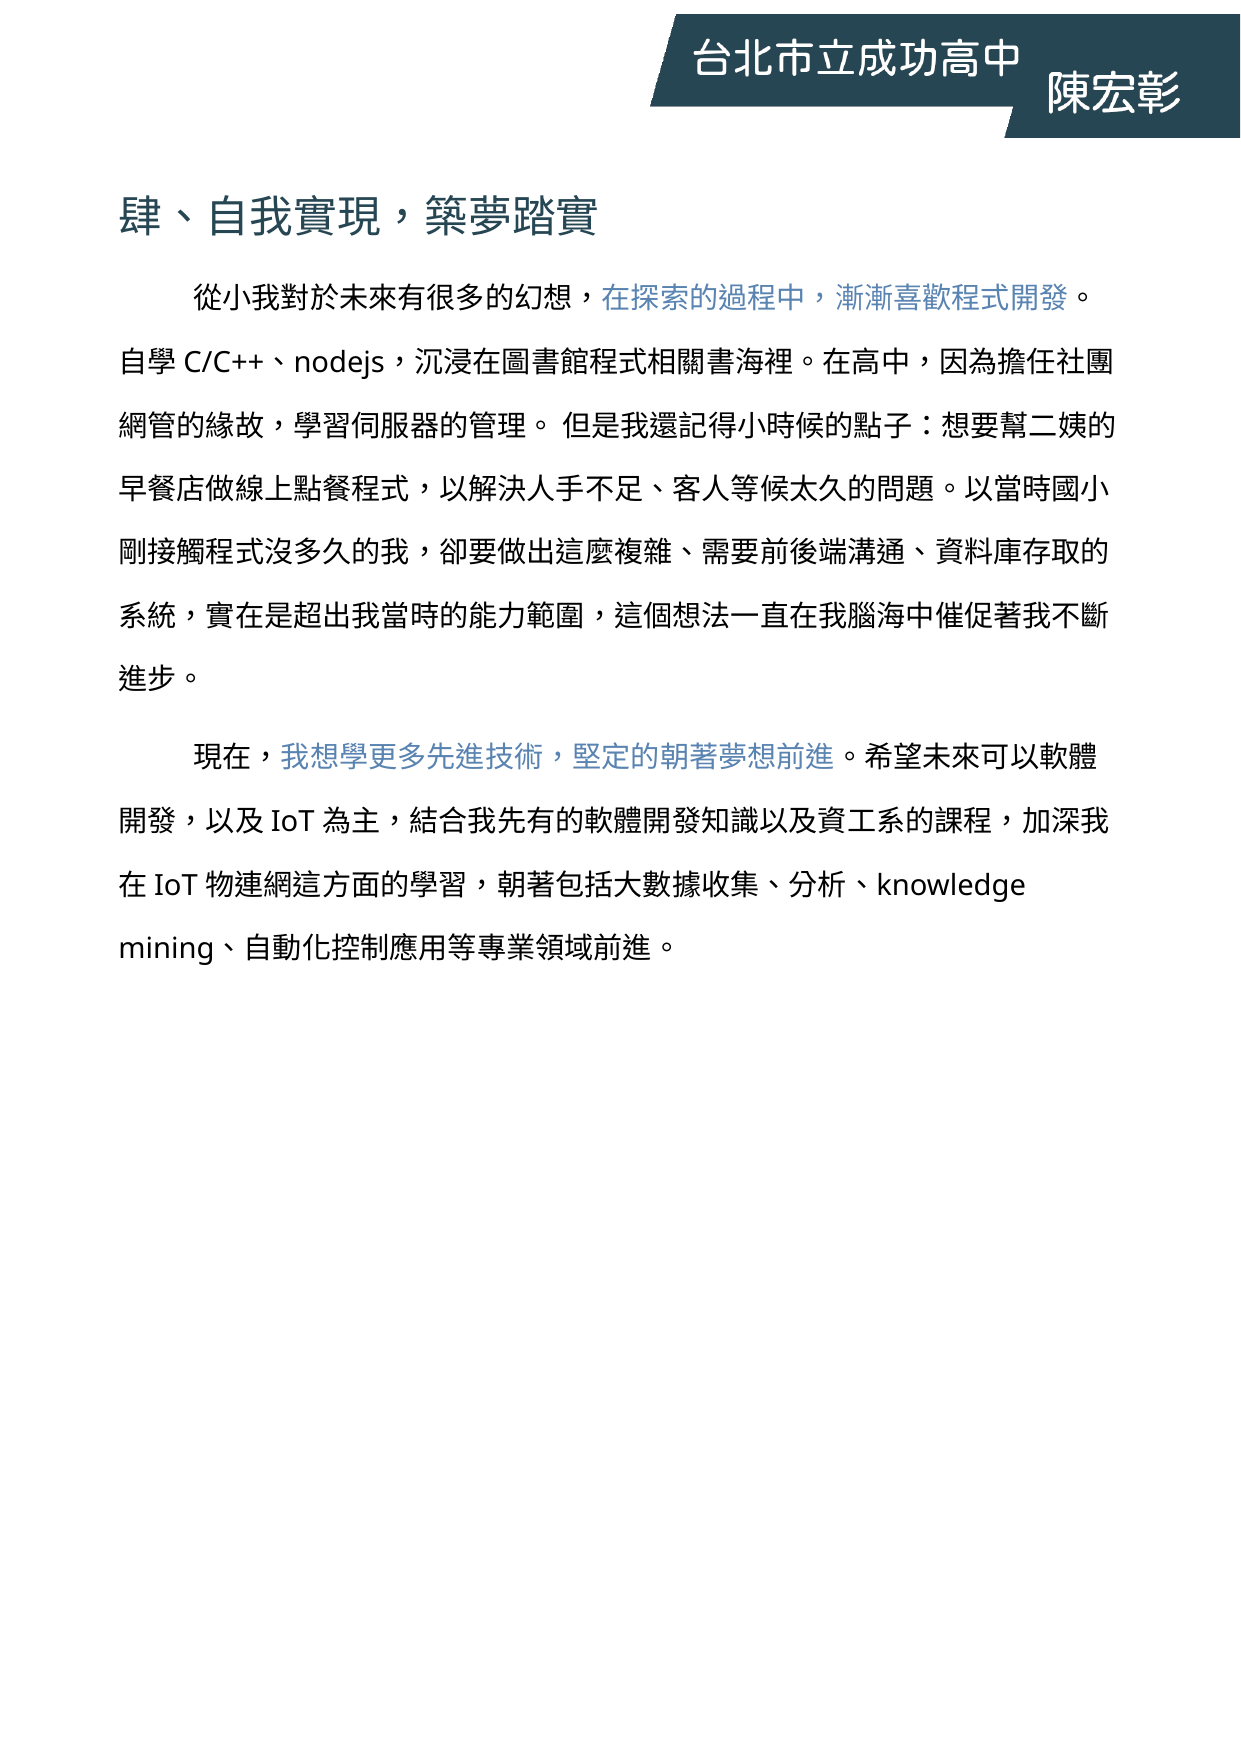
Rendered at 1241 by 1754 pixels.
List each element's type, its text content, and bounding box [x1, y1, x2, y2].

text 從小我對於未來有很多的幻想，在探索的過程中，漸漸喜歡程式開發。自學 C/C++、nodejs，沉浸在圖書館程式相關書海裡。在高中，因為擔任社團網管的緣故，學習伺服器的管理。 但是我還記得小時候的點子：想要幫二姨的早餐店做線上點餐程式，以解決人手不足、客人等候太久的問題。以當時國小剛接觸程式沒多久的我，卻要做出這麼複雜、需要前後端溝通、資料庫存取的系統，實在是超出我當時的能力範圍，這個想法一直在我腦海中催促著我不斷進步。 [118, 275, 1122, 698]
picture [0, 0, 1241, 152]
subtitle 肆、自我實現，築夢踏實 [118, 182, 1122, 245]
text 現在，我想學更多先進技術，堅定的朝著夢想前進。希望未來可以軟體開發，以及 IoT 為主，結合我先有的軟體開發知識以及資工系的課程，加深我在 IoT 物連網這方面的學習，朝著包括大數據收集、分析、knowledge mining、自動化控制應用等專業領域前進。 [118, 734, 1122, 967]
